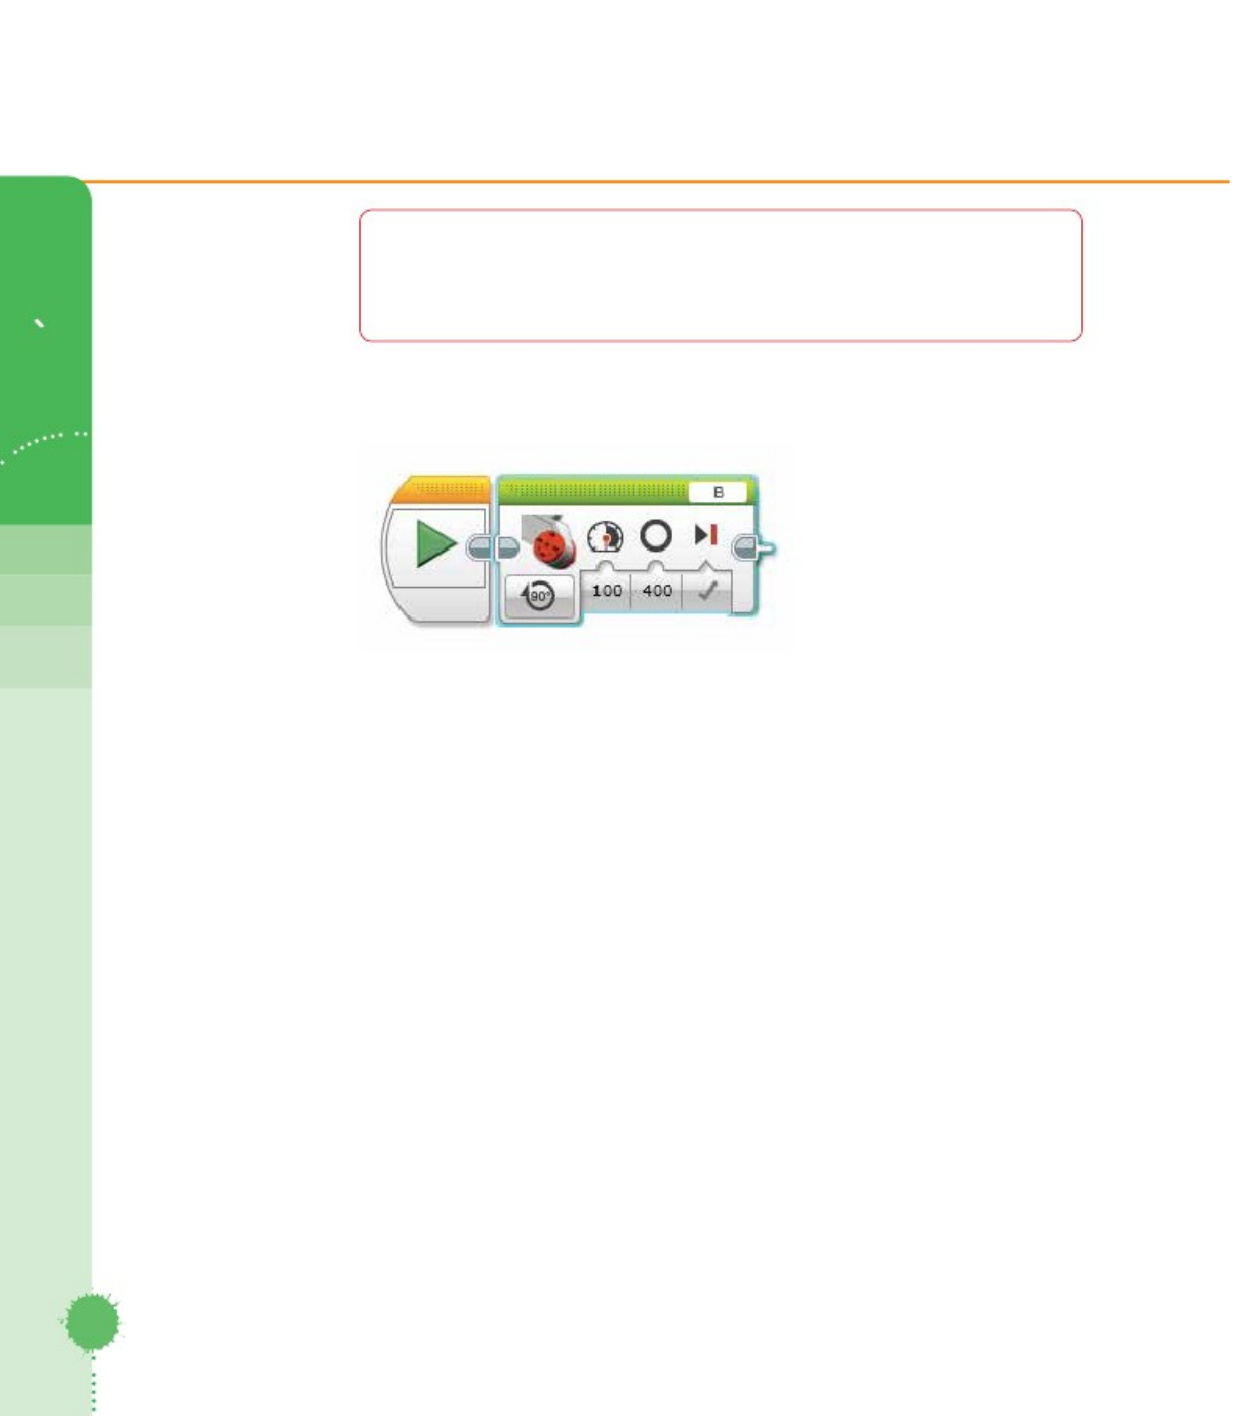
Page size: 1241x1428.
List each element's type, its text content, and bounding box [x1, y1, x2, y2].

text 3 [1230, 454, 1240, 525]
text SESION [1230, 307, 1240, 337]
text 39 [1230, 1321, 1240, 1348]
picture [0, 0, 1230, 1416]
